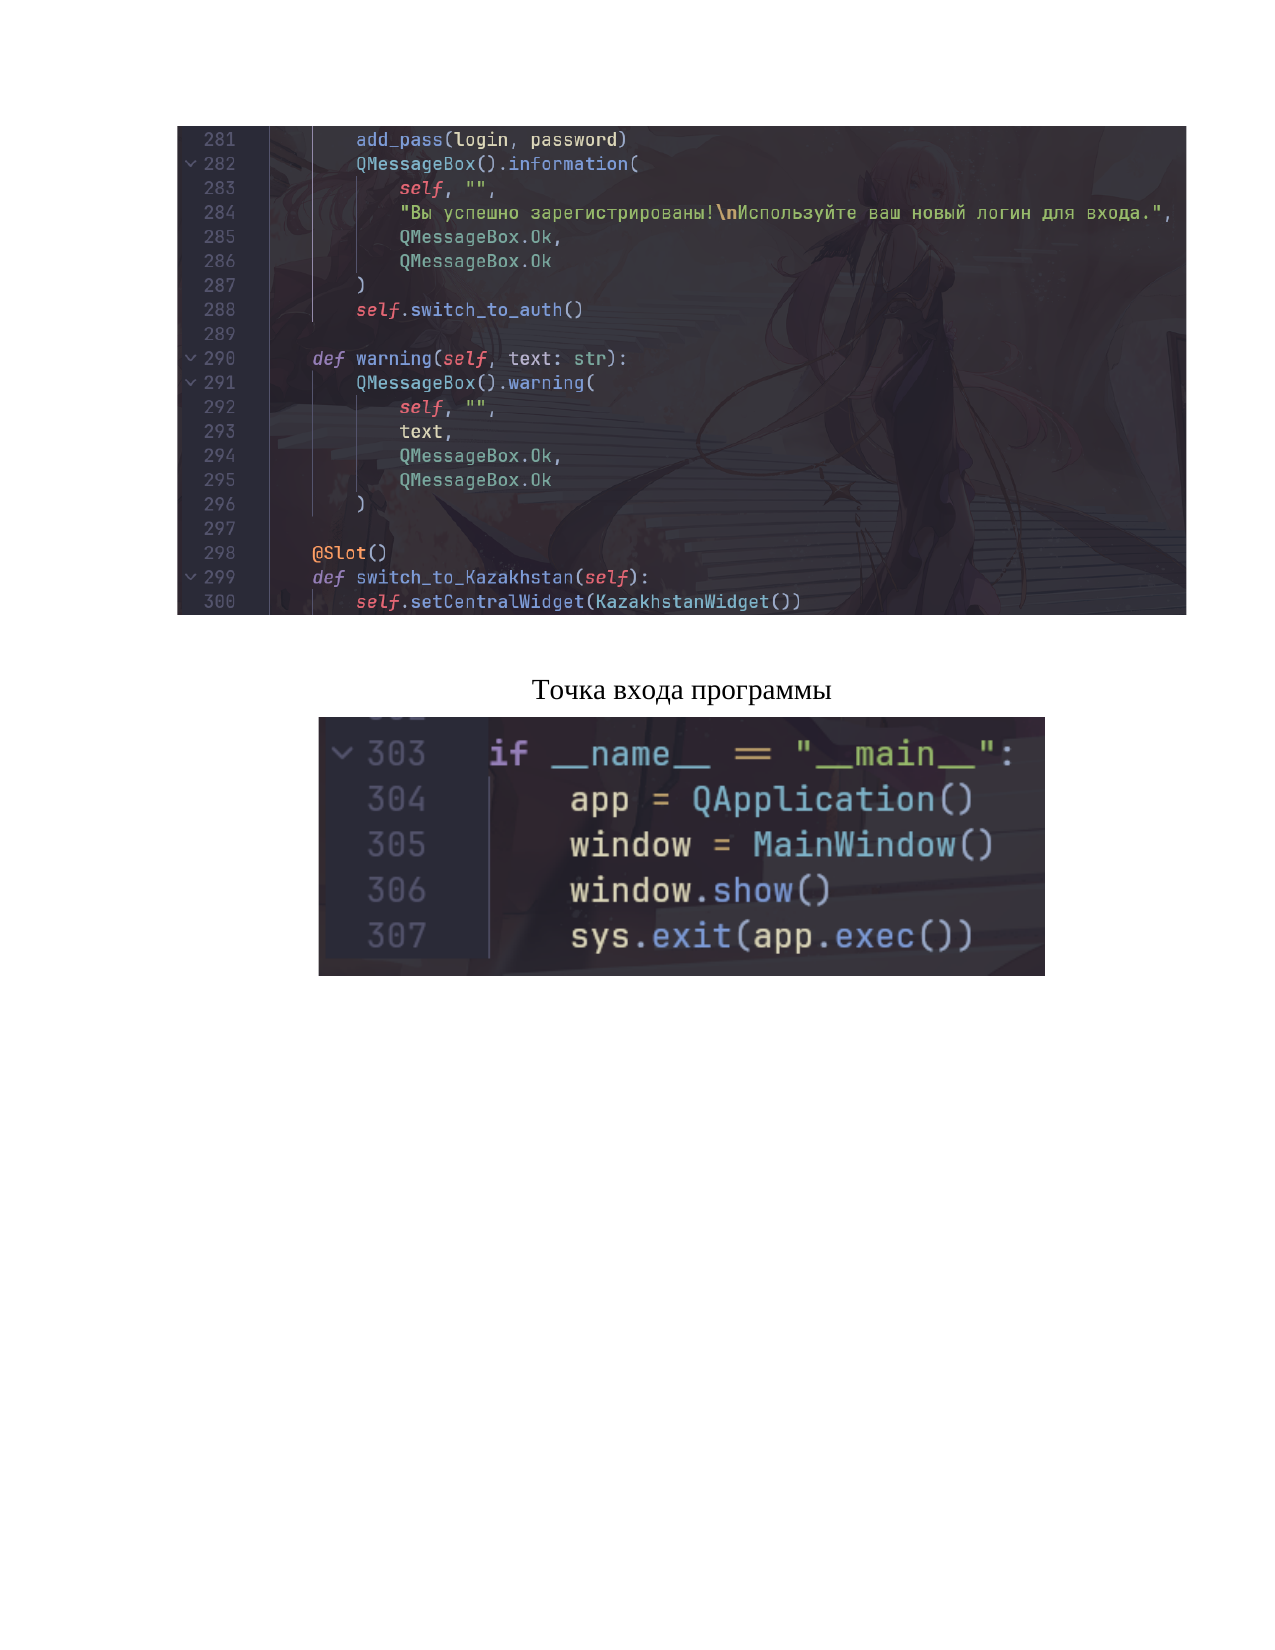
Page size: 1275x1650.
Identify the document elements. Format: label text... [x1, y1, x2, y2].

text Точка входа программы [177, 672, 1186, 706]
picture [318, 717, 1045, 976]
picture [177, 126, 1187, 615]
